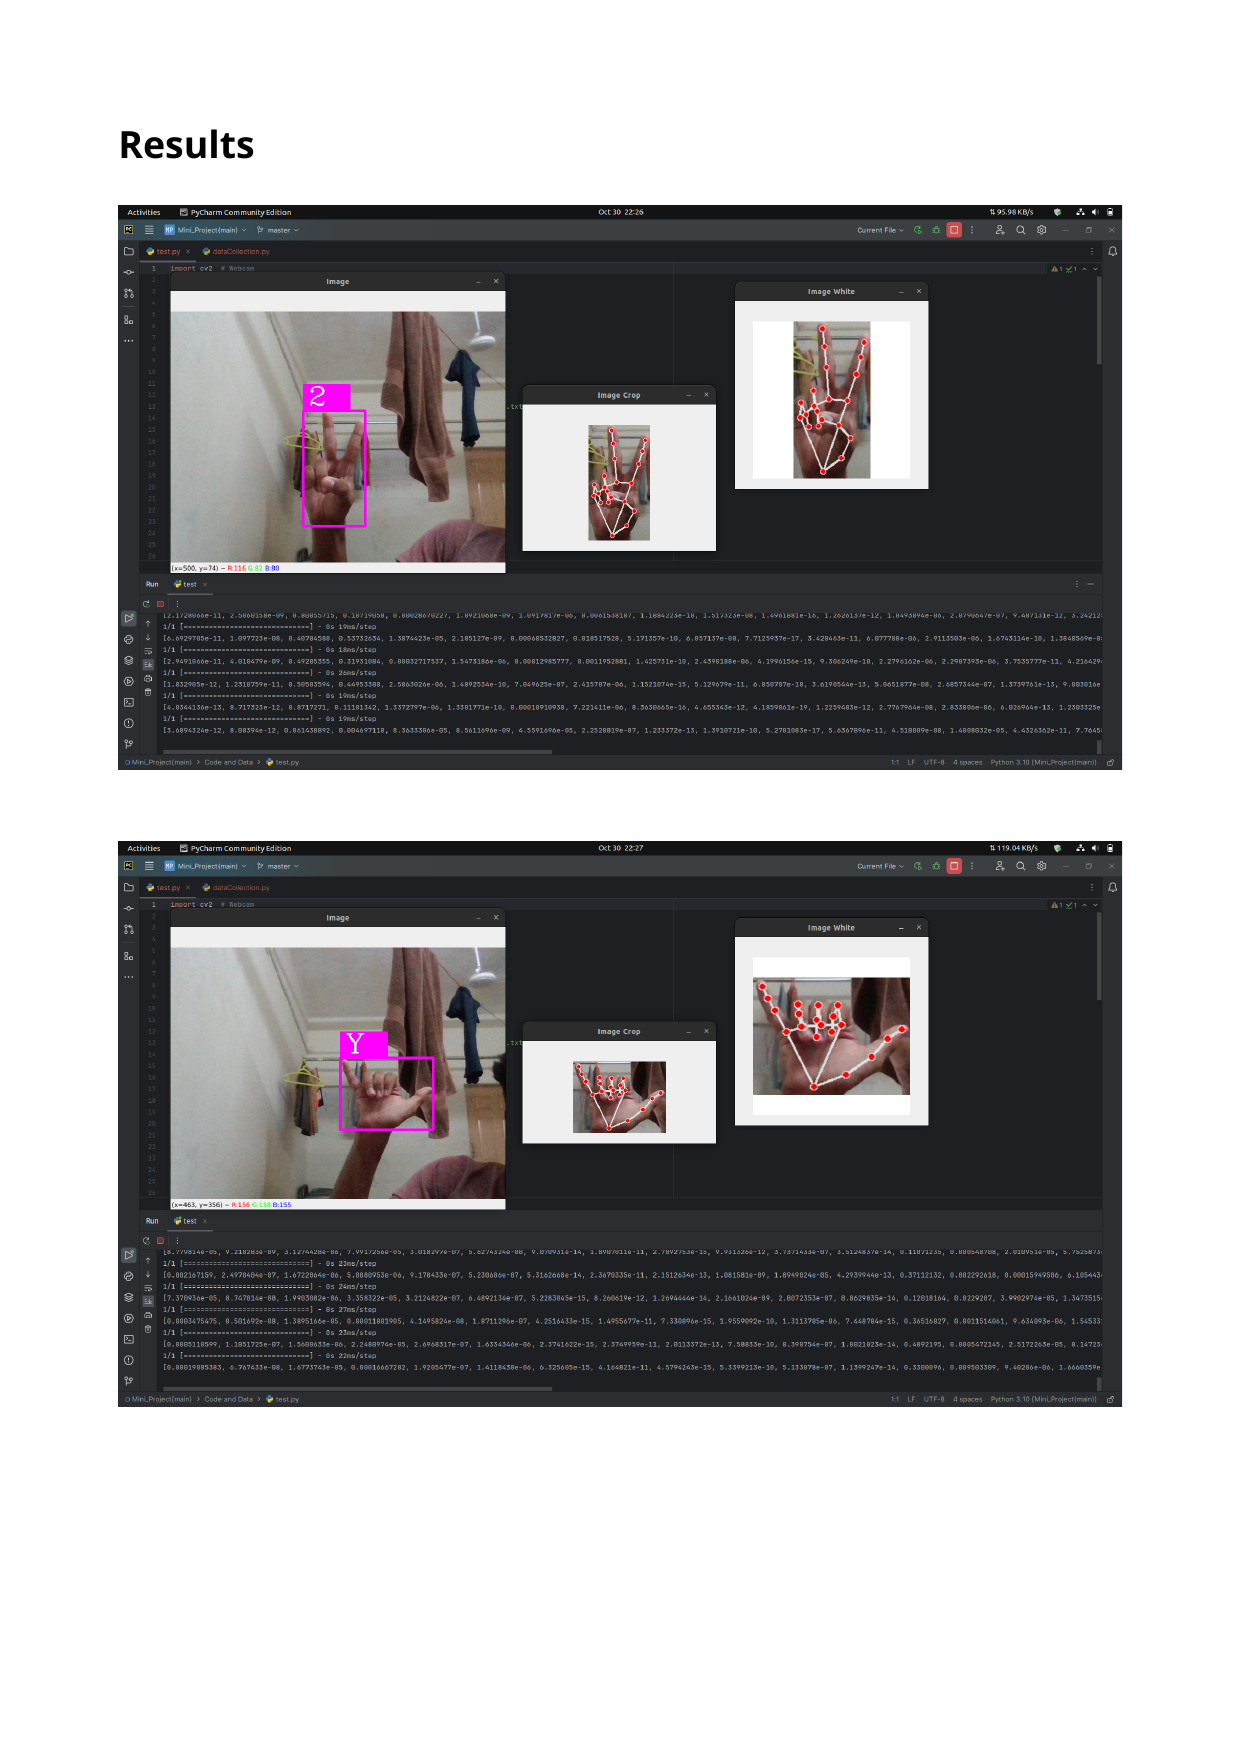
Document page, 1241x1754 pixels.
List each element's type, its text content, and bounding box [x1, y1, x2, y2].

picture [118, 205, 1123, 770]
text Results [118, 118, 1122, 169]
picture [118, 841, 1123, 1407]
